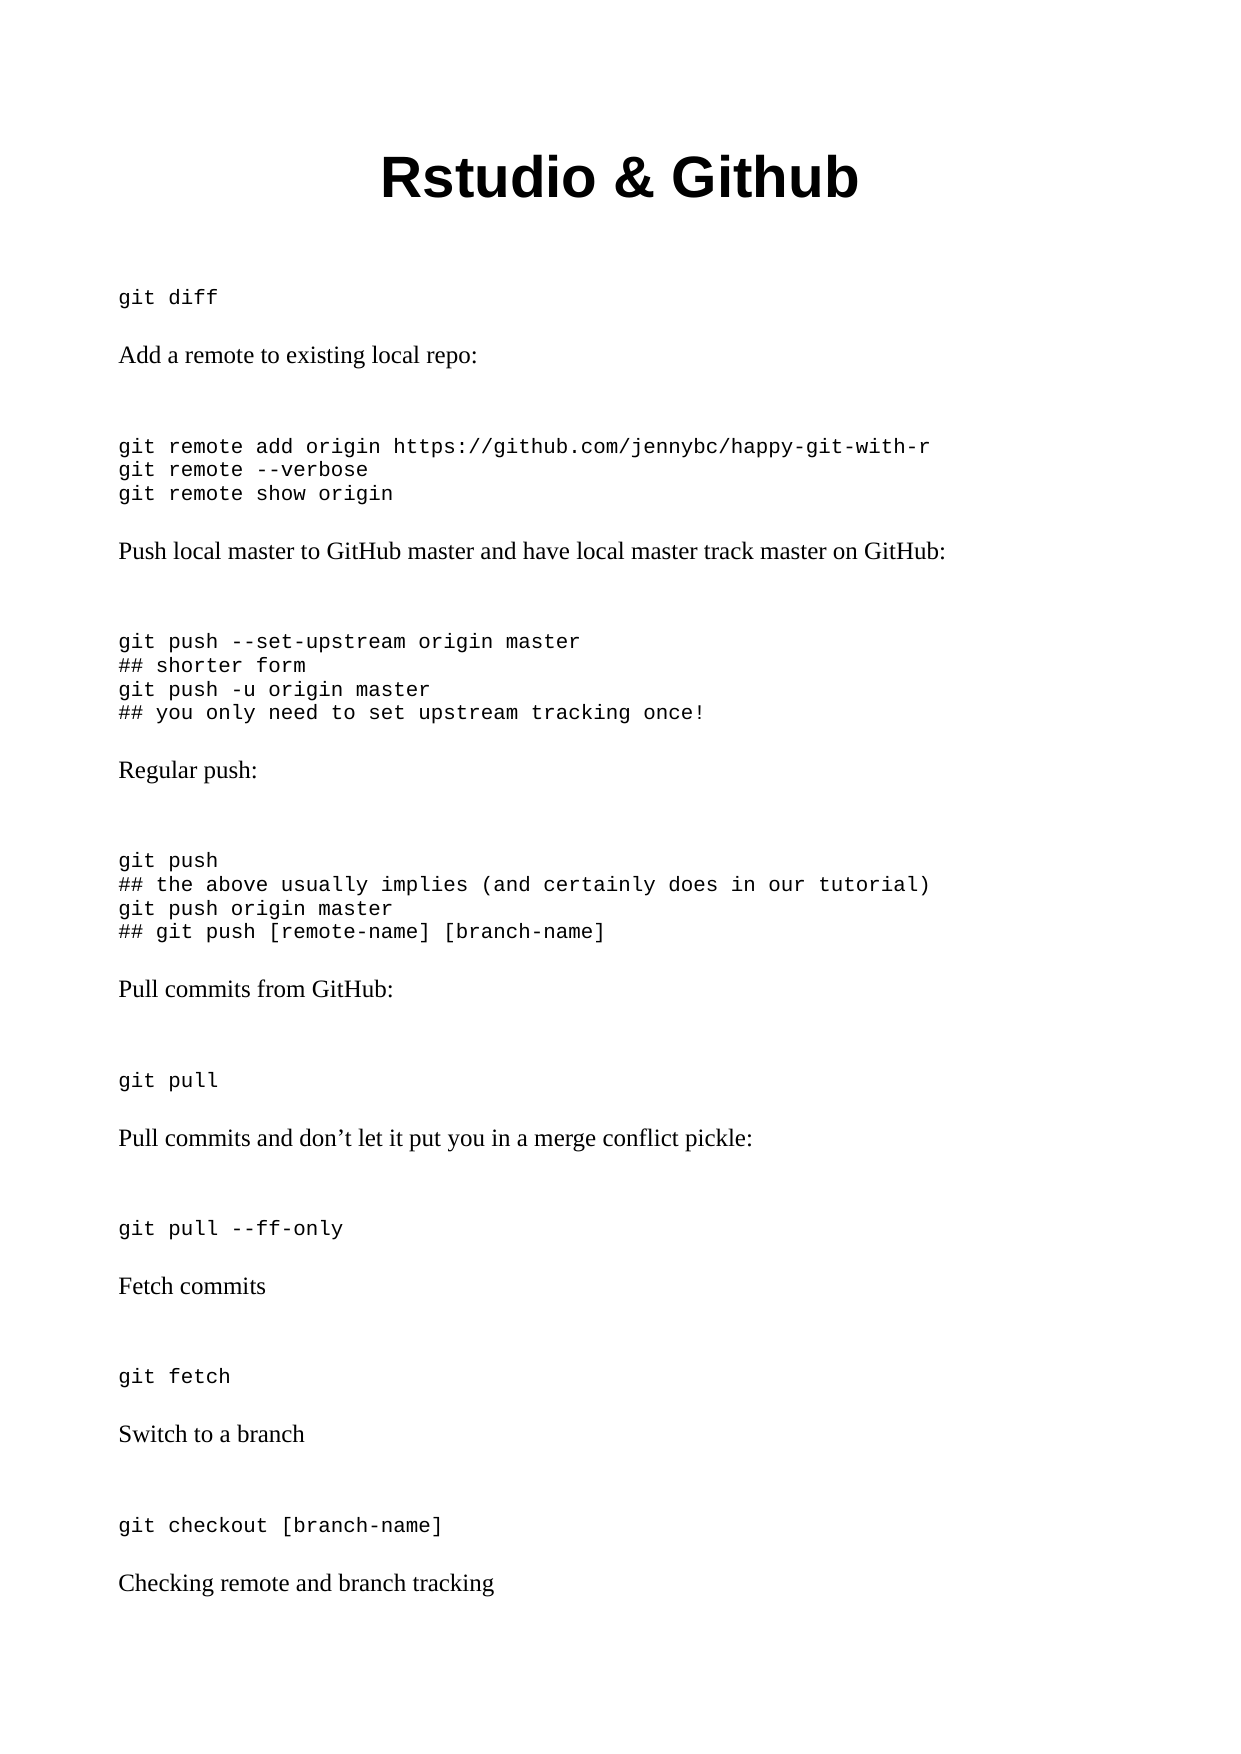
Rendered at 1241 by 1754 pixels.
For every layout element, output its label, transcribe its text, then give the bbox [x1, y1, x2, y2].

text git remote show origin [118, 483, 1122, 507]
text Push local master to GitHub master and have local master track master on GitHub: [118, 536, 1122, 565]
text Switch to a branch [118, 1419, 1122, 1448]
text git remote add origin https://github.com/jennybc/happy-git-with-r [118, 436, 1122, 459]
text Fetch commits [118, 1271, 1122, 1300]
text git pull --ff-only [118, 1218, 1122, 1242]
text git push [118, 851, 1122, 874]
text git fetch [118, 1366, 1122, 1390]
text git push origin master [118, 898, 1122, 921]
text git checkout [branch-name] [118, 1515, 1122, 1538]
text git push -u origin master [118, 678, 1122, 702]
text ## the above usually implies (and certainly does in our tutorial) [118, 874, 1122, 898]
text ## you only need to set upstream tracking once! [118, 702, 1122, 726]
text Pull commits from GitHub: [118, 974, 1122, 1003]
text Add a remote to existing local repo: [118, 340, 1122, 369]
text git push --set-upstream origin master [118, 631, 1122, 655]
text ## shorter form [118, 655, 1122, 678]
text git pull [118, 1070, 1122, 1093]
text git remote --verbose [118, 459, 1122, 483]
text Pull commits and don’t let it put you in a merge conflict pickle: [118, 1123, 1122, 1152]
text Checking remote and branch tracking [118, 1568, 1122, 1597]
text git diff [118, 287, 1122, 311]
text ## git push [remote-name] [branch-name] [118, 921, 1122, 945]
text Regular push: [118, 755, 1122, 784]
